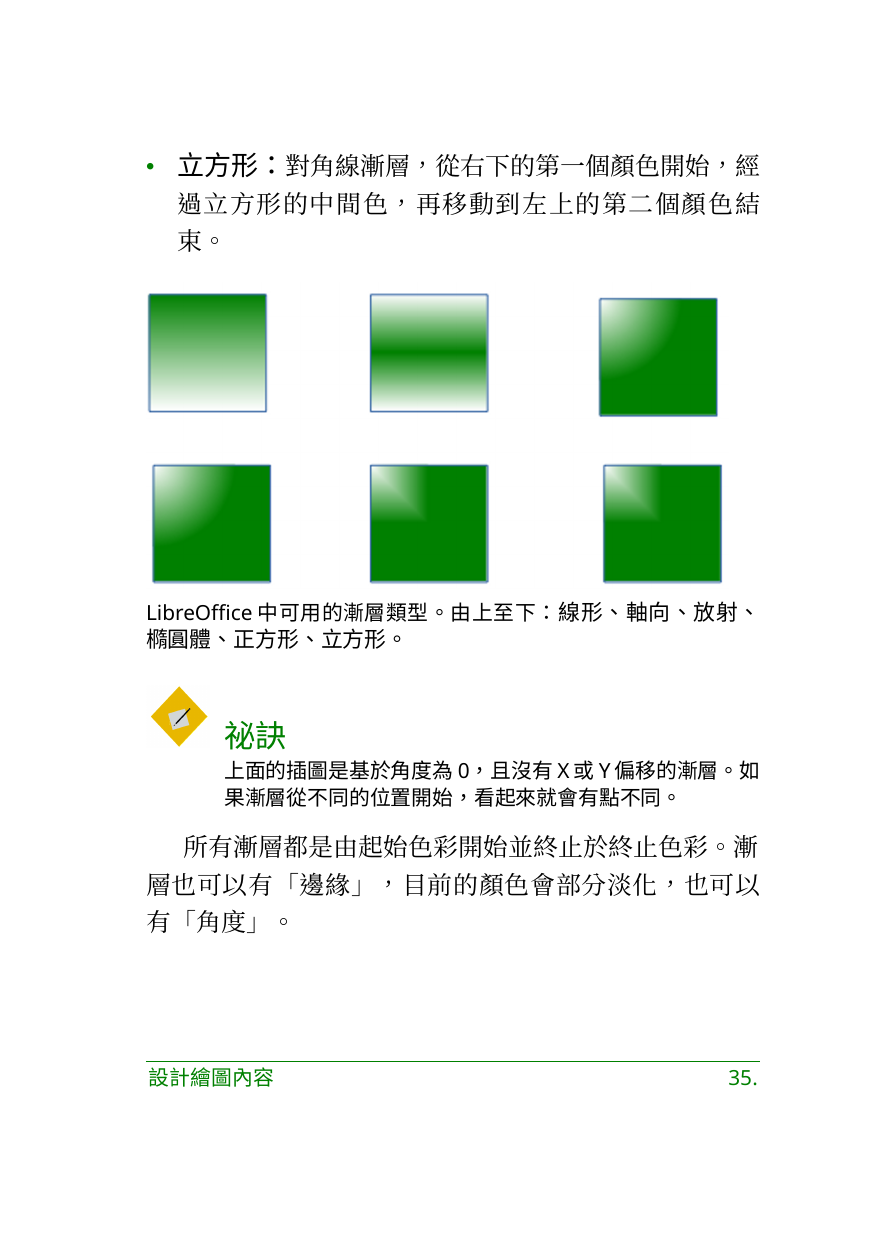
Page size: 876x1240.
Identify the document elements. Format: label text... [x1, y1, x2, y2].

list 祕訣 [146, 684, 760, 757]
text 上面的插圖是基於角度為0，且沒有X或Y偏移的漸層。如果漸層從不同的位置開始，看起來就會有點不同。 [224, 757, 760, 811]
list 立方形：對角線漸層，從右下的第一個顏色開始，經過立方形的中間色，再移動到左上的第二個顏色結束。 [146, 146, 760, 258]
picture [146, 685, 210, 748]
text 所有漸層都是由起始色彩開始並終止於終止色彩。漸層也可以有「邊緣」，目前的顏色會部分淡化，也可以有「角度」。 [146, 827, 760, 939]
picture [145, 282, 730, 589]
table_header [146, 282, 760, 591]
table_cell LibreOffice中可用的漸層類型。由上至下：線形、軸向、放射、橢圓體、正方形、立方形。 [146, 591, 760, 653]
